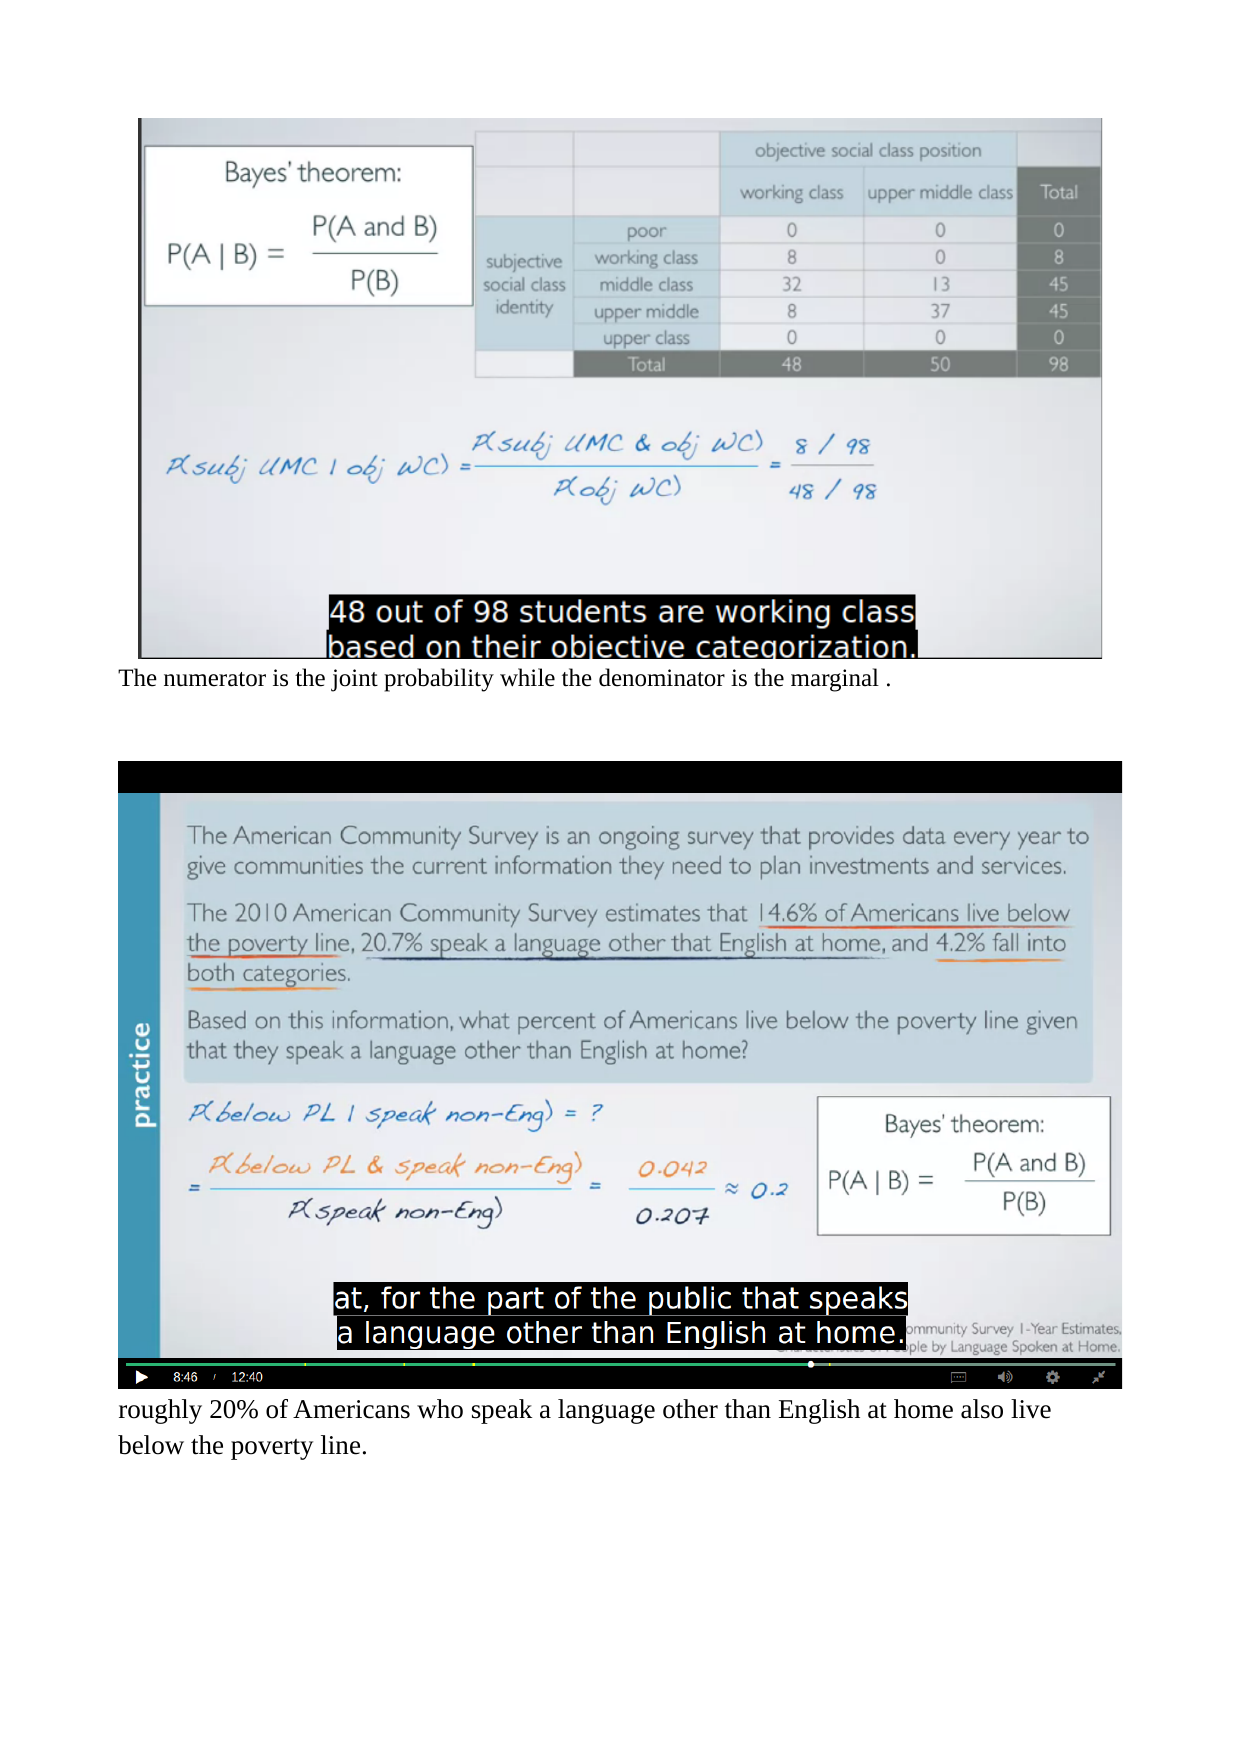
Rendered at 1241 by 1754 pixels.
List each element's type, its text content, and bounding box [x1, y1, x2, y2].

picture [118, 761, 1123, 1389]
text The numerator is the joint probability while the denominator is the marginal . [118, 118, 1122, 692]
text roughly 20% of Americans who speak a language other than English at home also live below the poverty line. [118, 1389, 1122, 1460]
picture [138, 118, 1103, 659]
